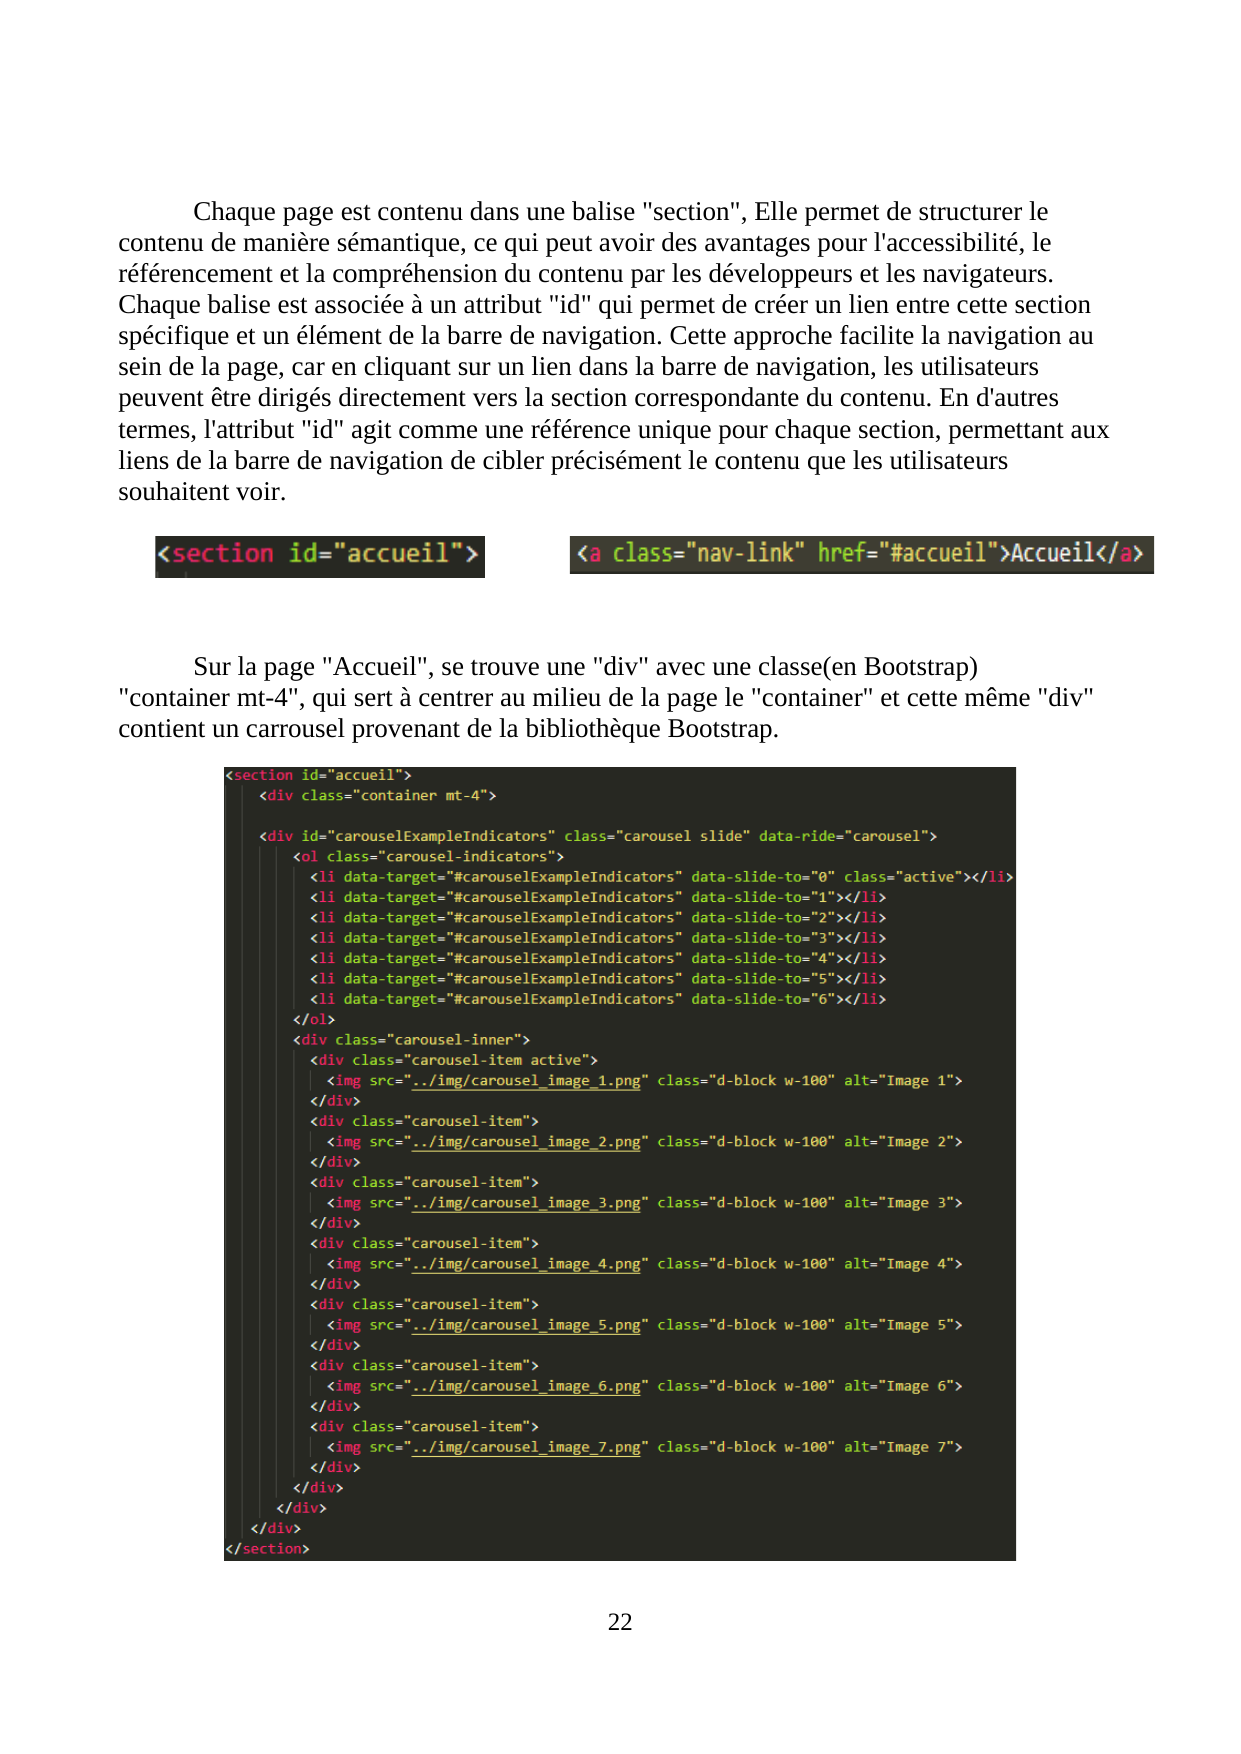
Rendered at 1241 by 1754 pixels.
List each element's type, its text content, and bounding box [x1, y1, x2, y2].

picture [224, 767, 1017, 1561]
picture [155, 536, 485, 578]
text Sur la page "Accueil", se trouve une "div" avec une classe(en Bootstrap) [118, 650, 1122, 681]
text "container mt-4", qui sert à centrer au milieu de la page le "container" et cette même "div" contient un carrousel provenant de la bibliothèque Bootstrap. [118, 681, 1122, 743]
text Chaque page est contenu dans une balise "section", Elle permet de structurer le contenu de manière sémantique, ce qui peut avoir des avantages pour l'accessibilité, le référencement et la compréhension du contenu par les développeurs et les navigateurs. Chaque balise est associée à un attribut "id" qui permet de créer un lien entre cette section spécifique et un élément de la barre de navigation. Cette approche facilite la navigation au sein de la page, car en cliquant sur un lien dans la barre de navigation, les utilisateurs peuvent être dirigés directement vers la section correspondante du contenu. En d'autres termes, l'attribut "id" agit comme une référence unique pour chaque section, permettant aux liens de la barre de navigation de cibler précisément le contenu que les utilisateurs souhaitent voir. [118, 195, 1122, 506]
picture [569, 536, 1155, 574]
